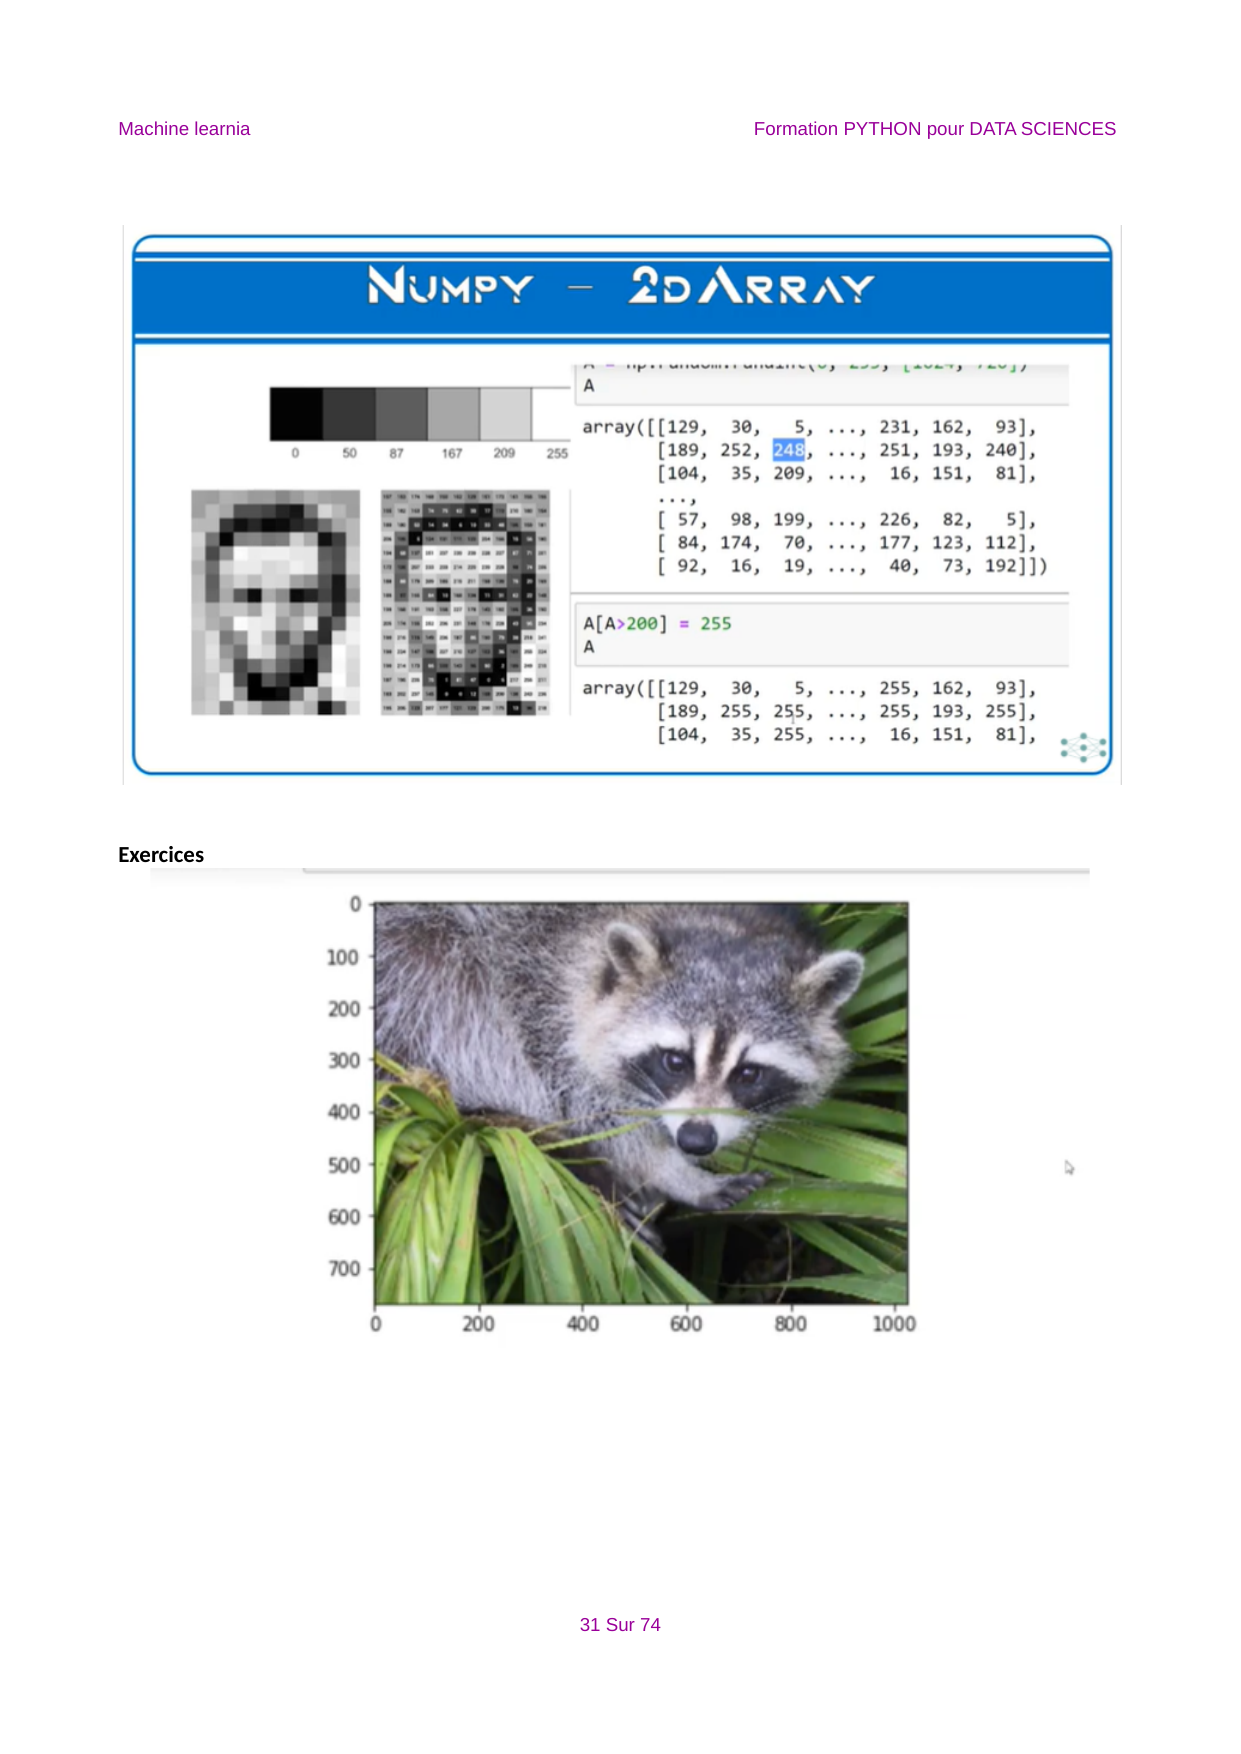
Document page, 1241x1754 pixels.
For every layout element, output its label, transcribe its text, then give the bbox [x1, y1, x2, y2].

picture [118, 225, 1122, 785]
text Exercices [118, 841, 1122, 869]
picture [150, 868, 1090, 1357]
